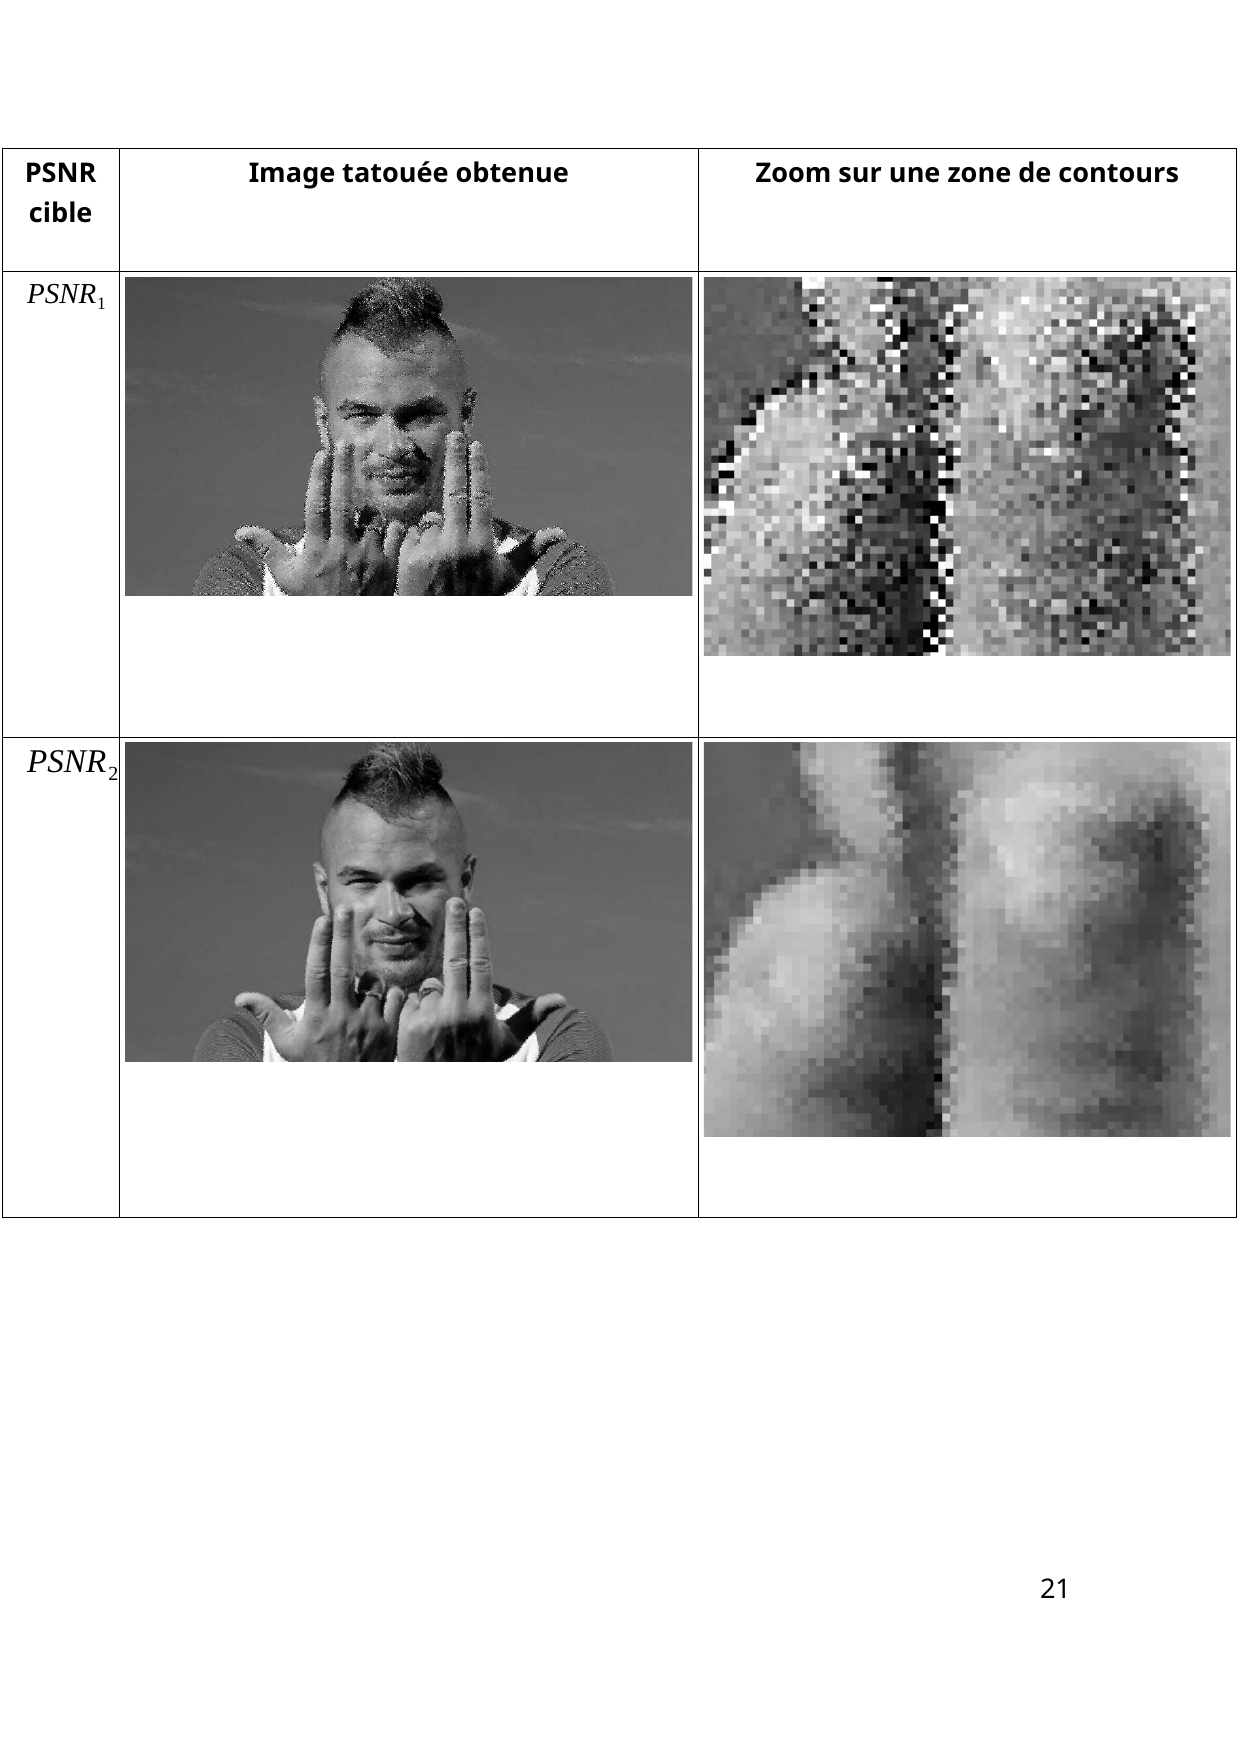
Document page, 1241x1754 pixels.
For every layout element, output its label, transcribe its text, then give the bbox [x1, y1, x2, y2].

picture [703, 742, 1231, 1137]
table_header PSNR cible [3, 149, 119, 271]
table_cell [3, 272, 119, 737]
table_cell [120, 272, 698, 737]
table_cell [3, 738, 119, 1217]
table_header Zoom sur une zone de contours [699, 149, 1236, 271]
table_header Image tatouée obtenue [120, 149, 698, 271]
table_cell [699, 272, 1236, 737]
table_cell [699, 738, 1236, 1217]
picture [125, 277, 693, 596]
picture [703, 277, 1231, 656]
table_cell [120, 738, 698, 1217]
picture [125, 742, 693, 1062]
